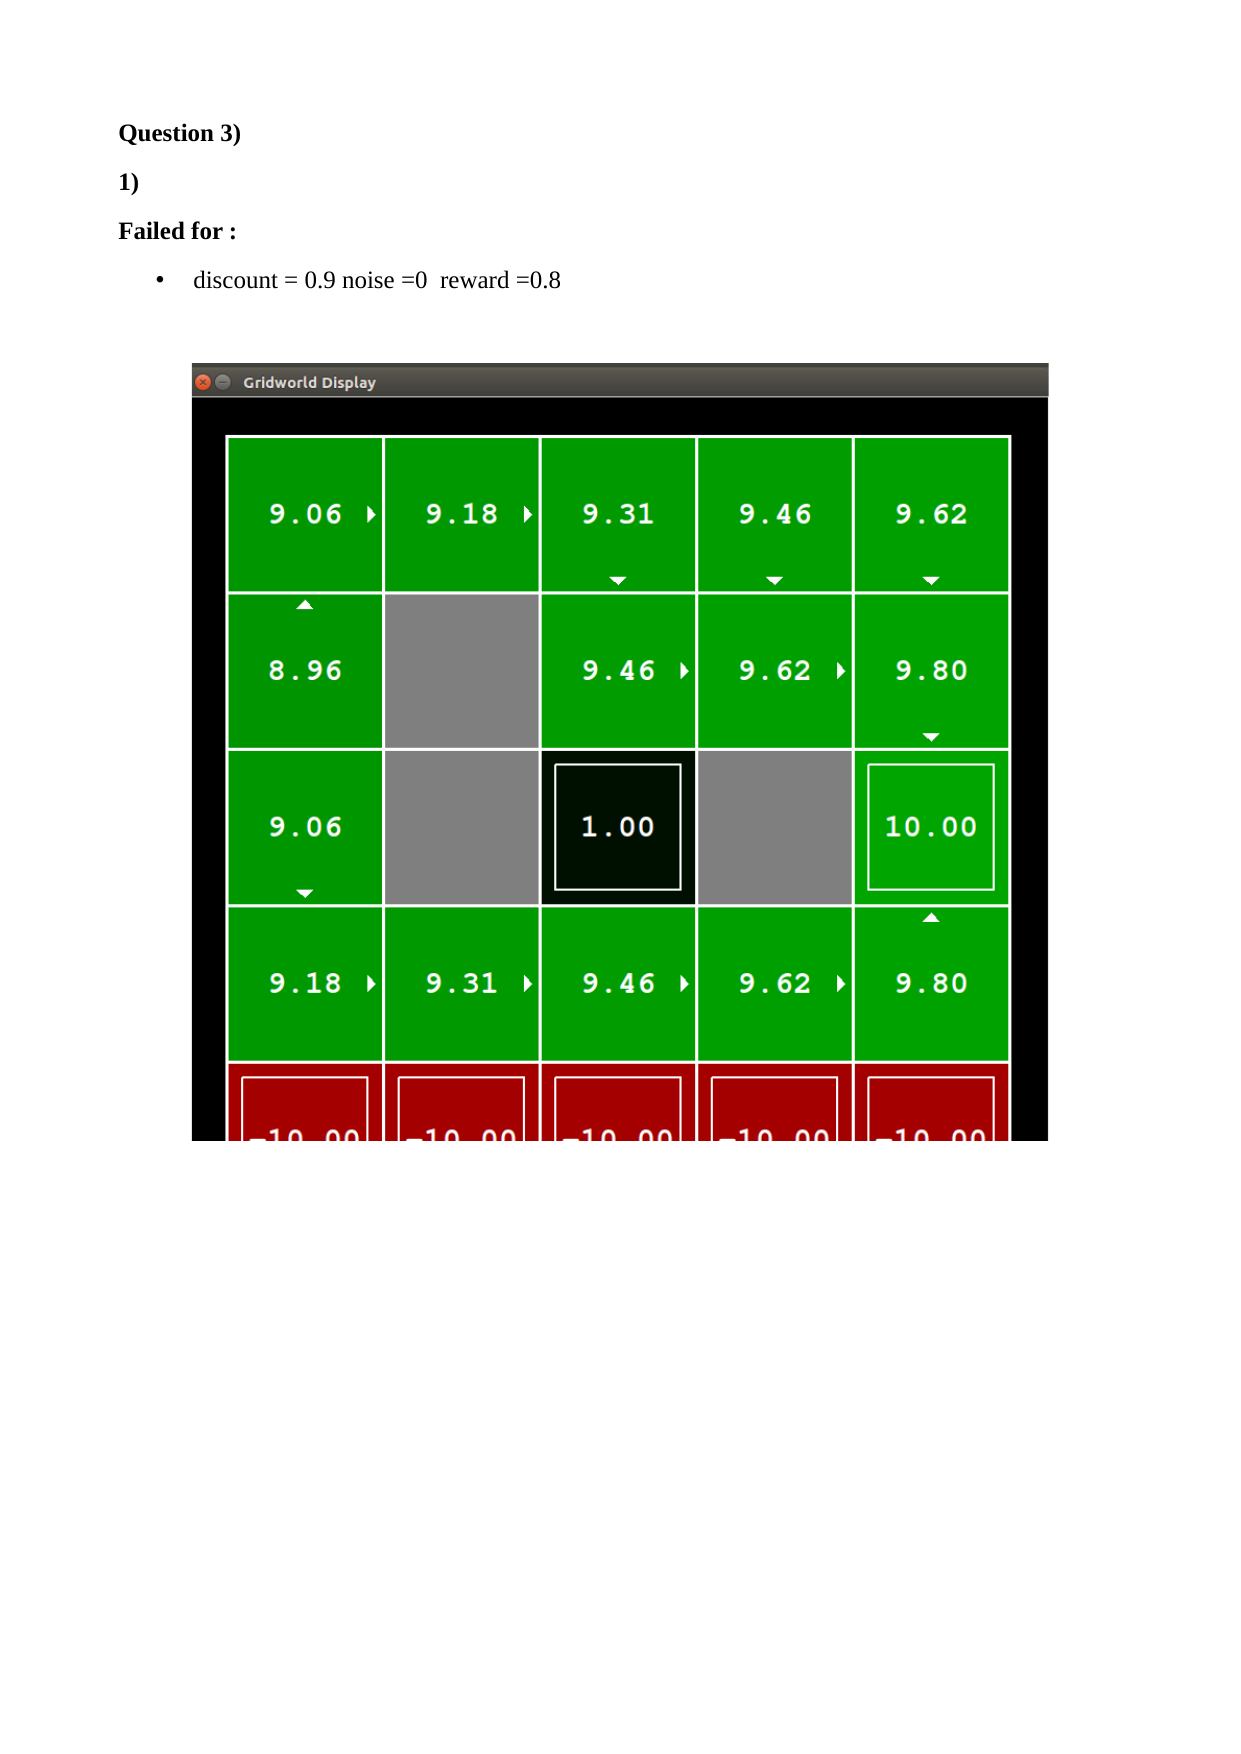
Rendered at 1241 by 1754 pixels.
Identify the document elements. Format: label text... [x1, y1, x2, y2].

text Failed for : [118, 216, 1122, 245]
picture [191, 363, 1049, 1141]
text 1) [118, 167, 1122, 196]
text Question 3) [118, 118, 1122, 147]
list discount = 0.9 noise =0 reward =0.8 [156, 265, 1122, 294]
